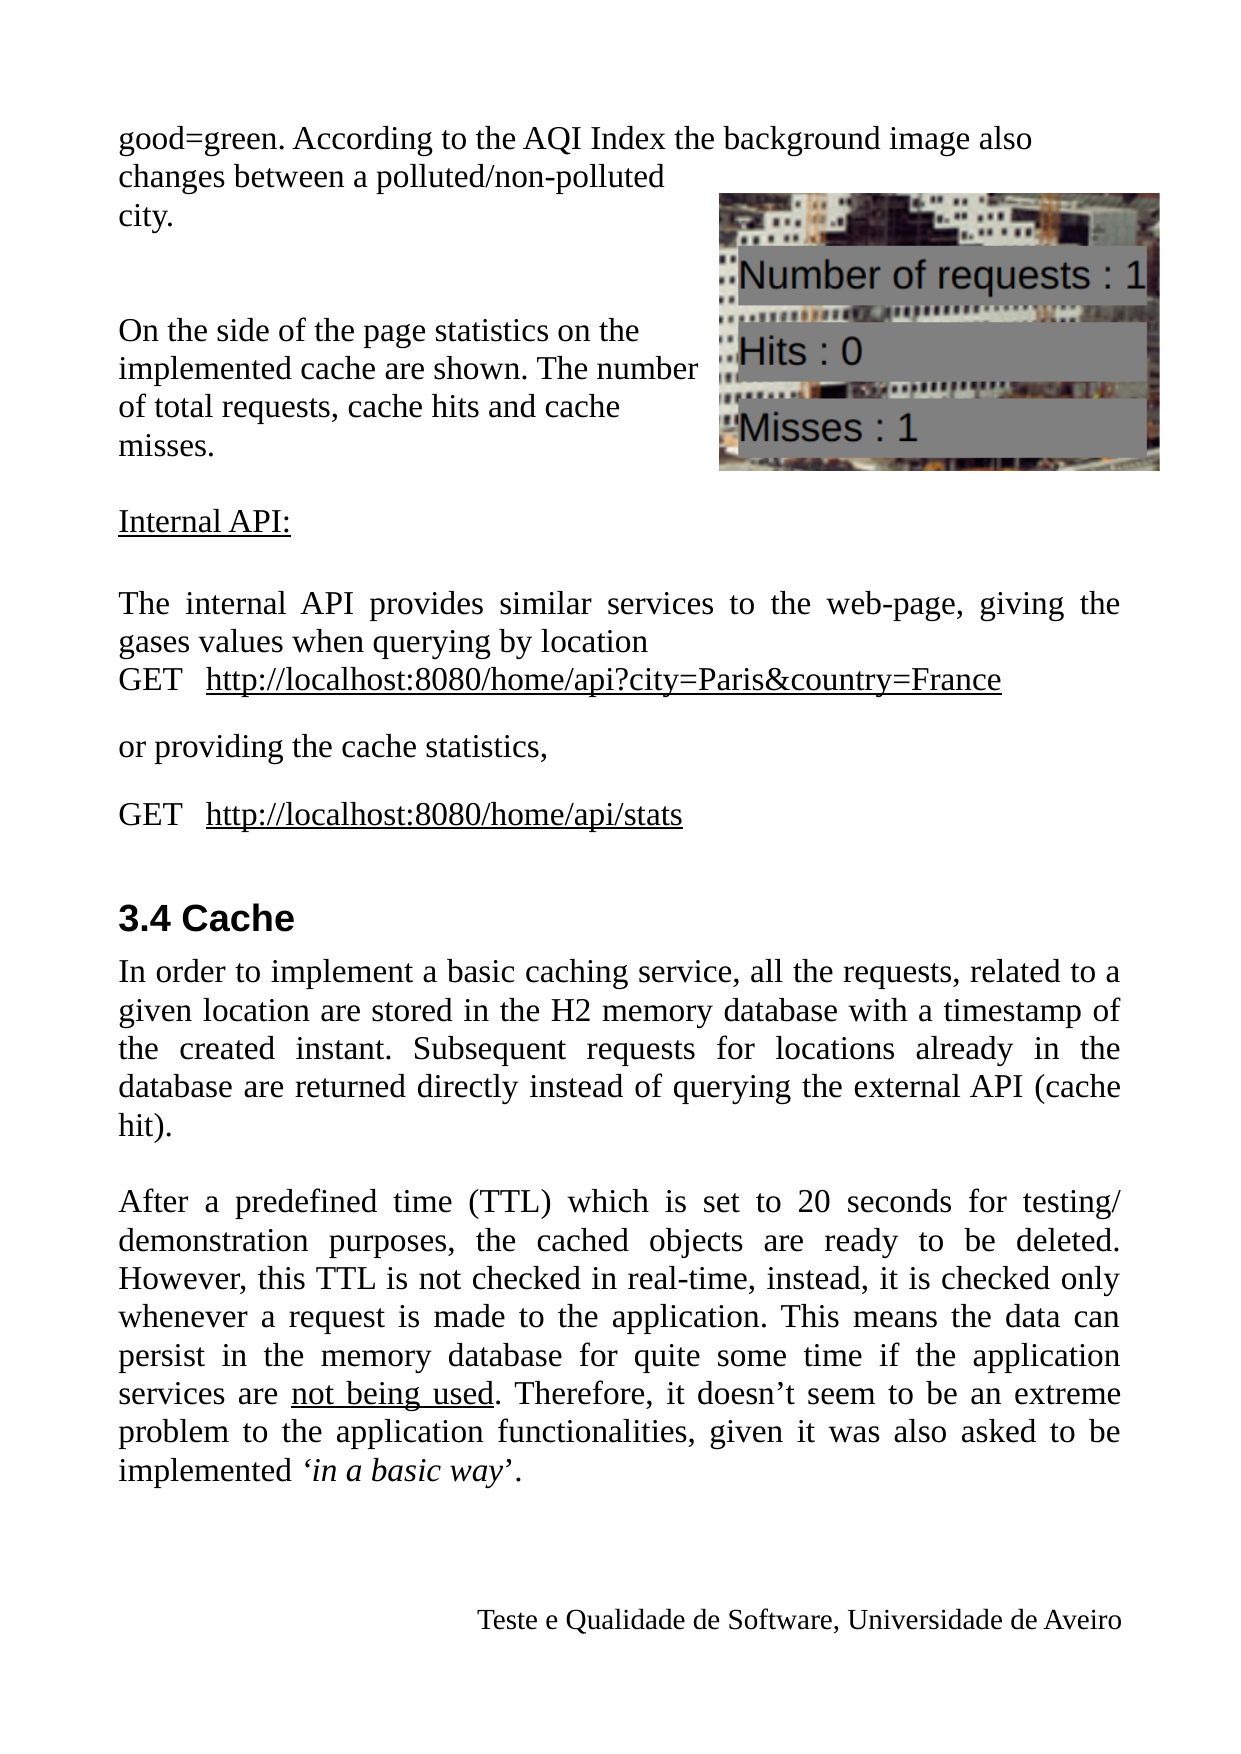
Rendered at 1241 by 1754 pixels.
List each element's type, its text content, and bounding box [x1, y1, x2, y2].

text Internal API: [118, 501, 1122, 540]
picture [719, 193, 1160, 471]
text GET http://localhost:8080/home/api/stats [118, 794, 1122, 832]
text The internal API provides similar services to the web-page, giving the gases values when querying by location [118, 583, 1122, 659]
text After a predefined time (TTL) which is set to 20 seconds for testing/ demonstration purposes, the cached objects are ready to be deleted. However, this TTL is not checked in real-time, instead, it is checked only whenever a request is made to the application. This means the data can persist in the memory database for quite some time if the application services are not being used. Therefore, it doesn’t seem to be an extreme problem to the application functionalities, given it was also asked to be implemented ‘in a basic way’. [118, 1182, 1122, 1488]
text or providing the cache statistics, [118, 727, 1122, 765]
text good=green. According to the AQI Index the background image also changes between a polluted/non-polluted city. [118, 118, 1122, 233]
subtitle 3.4 Cache [118, 895, 1122, 939]
text GET http://localhost:8080/home/api?city=Paris&country=France [118, 659, 1122, 698]
text On the side of the page statistics on the implemented cache are shown. The number of total requests, cache hits and cache misses. [118, 310, 719, 463]
text In order to implement a basic caching service, all the requests, related to a given location are stored in the H2 memory database with a timestamp of the created instant. Subsequent requests for locations already in the database are returned directly instead of querying the external API (cache hit). [118, 952, 1122, 1143]
